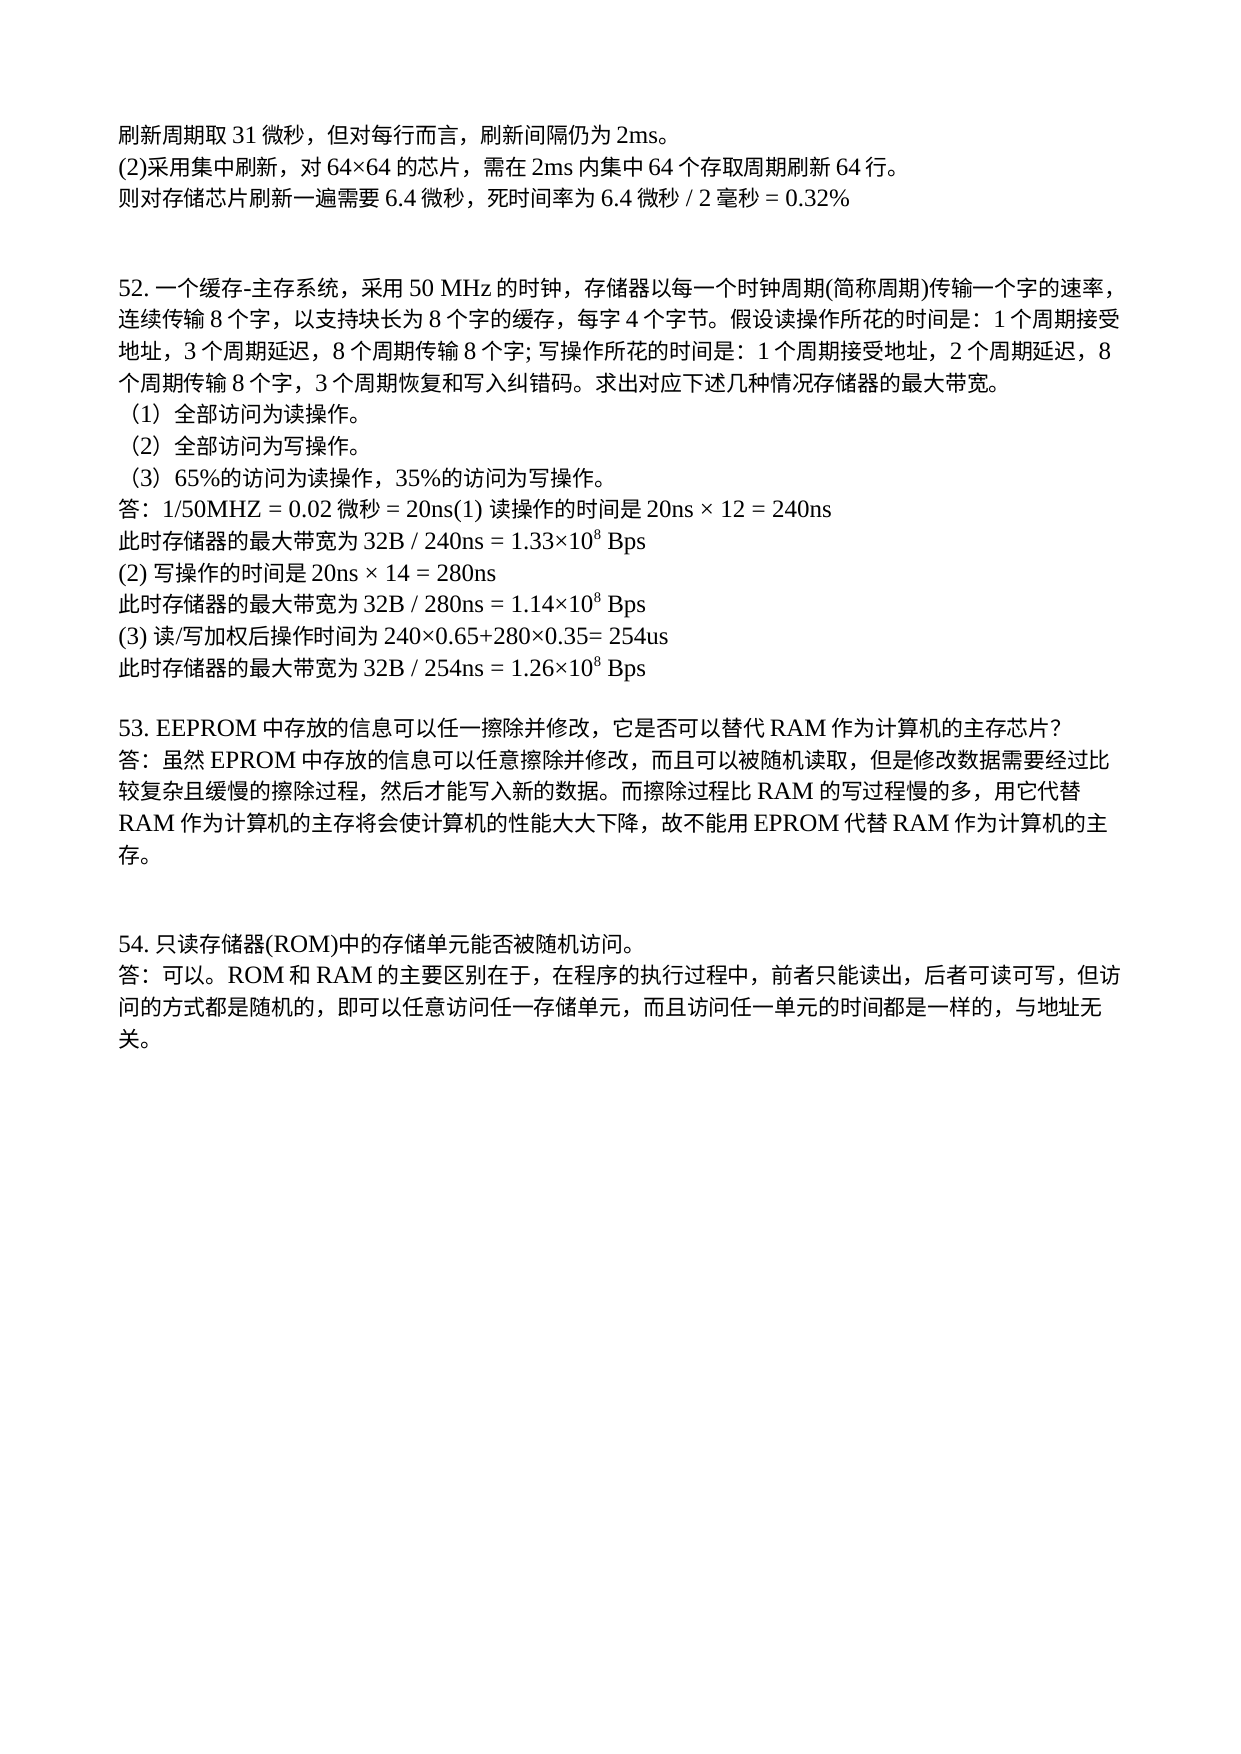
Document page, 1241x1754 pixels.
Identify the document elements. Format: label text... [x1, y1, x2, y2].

text 答：1/50MHZ = 0.02微秒 = 20ns(1) 读操作的时间是20ns × 12 = 240ns [118, 492, 1122, 524]
text （2）全部访问为写操作。 [118, 429, 1122, 461]
text (2) 写操作的时间是20ns × 14 = 280ns [118, 556, 1122, 587]
text (3) 读/写加权后操作时间为240×0.65+280×0.35= 254us [118, 619, 1122, 651]
text 答：可以。ROM和RAM的主要区别在于，在程序的执行过程中，前者只能读出，后者可读可写，但访问的方式都是随机的，即可以任意访问任一存储单元，而且访问任一单元的时间都是一样的，与地址无关。 [118, 958, 1122, 1053]
text 答：虽然EPROM中存放的信息可以任意擦除并修改，而且可以被随机读取，但是修改数据需要经过比较复杂且缓慢的擦除过程，然后才能写入新的数据。而擦除过程比RAM的写过程慢的多，用它代替RAM作为计算机的主存将会使计算机的性能大大下降，故不能用EPROM代替RAM作为计算机的主存。 [118, 743, 1122, 869]
text 此时存储器的最大带宽为32B / 254ns = 1.26×108 Bps [118, 651, 1122, 682]
text 54. 只读存储器(ROM)中的存储单元能否被随机访问。 [118, 927, 1122, 958]
text 52. 一个缓存-主存系统，采用50 MHz的时钟，存储器以每一个时钟周期(简称周期)传输一个字的速率，连续传输8个字，以支持块长为8个字的缓存，每字4个字节。假设读操作所花的时间是：1个周期接受地址，3个周期延迟，8个周期传输8个字; 写操作所花的时间是：1个周期接受地址，2个周期延迟，8个周期传输8个字，3个周期恢复和写入纠错码。求出对应下述几种情况存储器的最大带宽。 [118, 271, 1122, 397]
text 53. EEPROM中存放的信息可以任一擦除并修改，它是否可以替代RAM作为计算机的主存芯片？ [118, 711, 1122, 743]
text 此时存储器的最大带宽为32B / 280ns = 1.14×108 Bps [118, 587, 1122, 619]
text 此时存储器的最大带宽为32B / 240ns = 1.33×108 Bps [118, 524, 1122, 556]
text （3）65%的访问为读操作，35%的访问为写操作。 [118, 461, 1122, 492]
text 则对存储芯片刷新一遍需要6.4微秒，死时间率为6.4微秒 / 2毫秒 = 0.32% [118, 181, 1122, 213]
text 刷新周期取31微秒，但对每行而言，刷新间隔仍为2ms。 [118, 118, 1122, 150]
text (2)采用集中刷新，对64×64的芯片，需在2ms内集中64个存取周期刷新64行。 [118, 150, 1122, 181]
text （1）全部访问为读操作。 [118, 397, 1122, 429]
